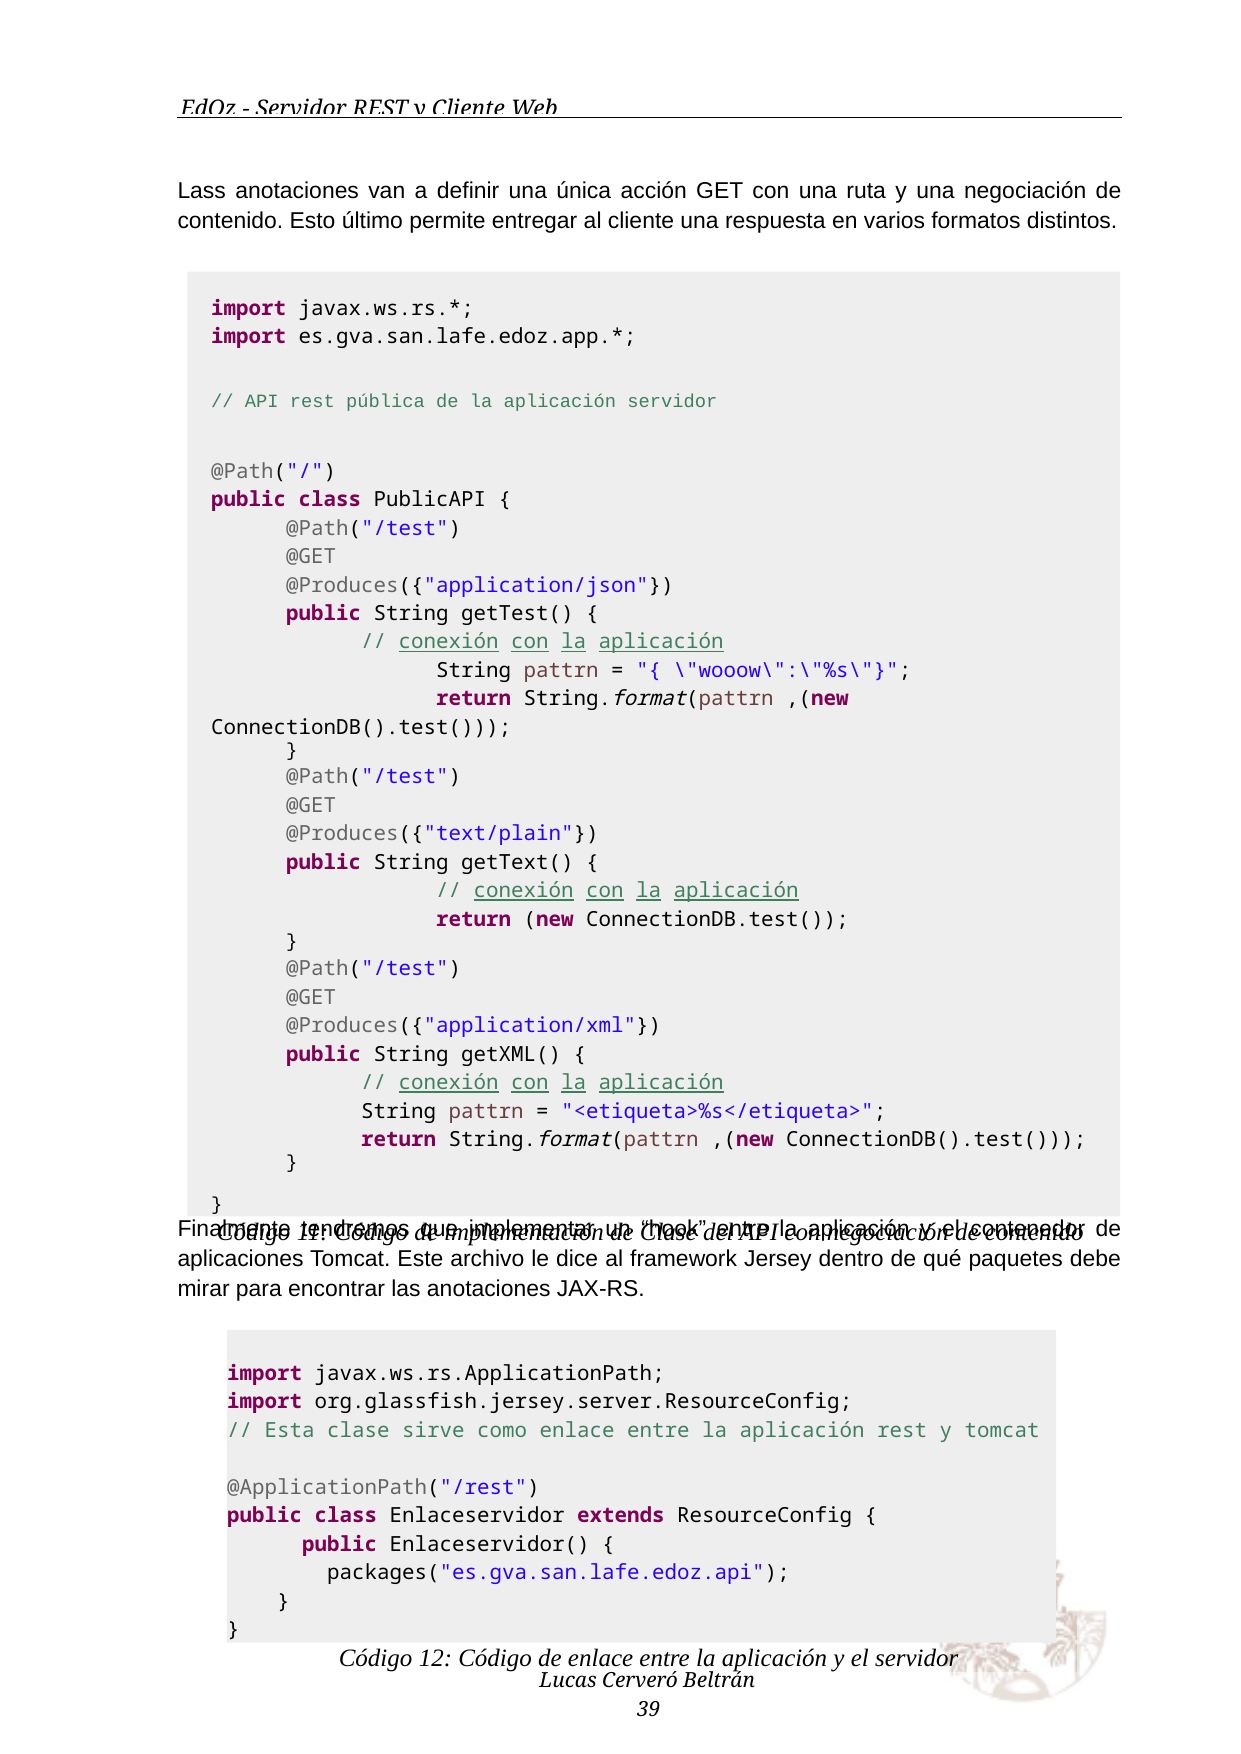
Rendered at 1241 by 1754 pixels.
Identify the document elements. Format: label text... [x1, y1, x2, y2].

text Finalmente tendremos que implementar un “hook” entre la aplicación y el contenedor de aplicaciones Tomcat. Este archivo le dice al framework Jersey dentro de qué paquetes debe mirar para encontrar las anotaciones JAX-RS. [177, 1215, 1122, 1302]
text Código 12: Código de enlace entre la aplicación y el servidor [222, 1333, 1077, 1672]
text Código 11: Código de implementación de Clase del API con negociación de contenido [182, 273, 1120, 1245]
text Lass anotaciones van a definir una única acción GET con una ruta y una negociación de contenido. Esto último permite entregar al cliente una respuesta en varios formatos distintos. [177, 177, 1122, 234]
